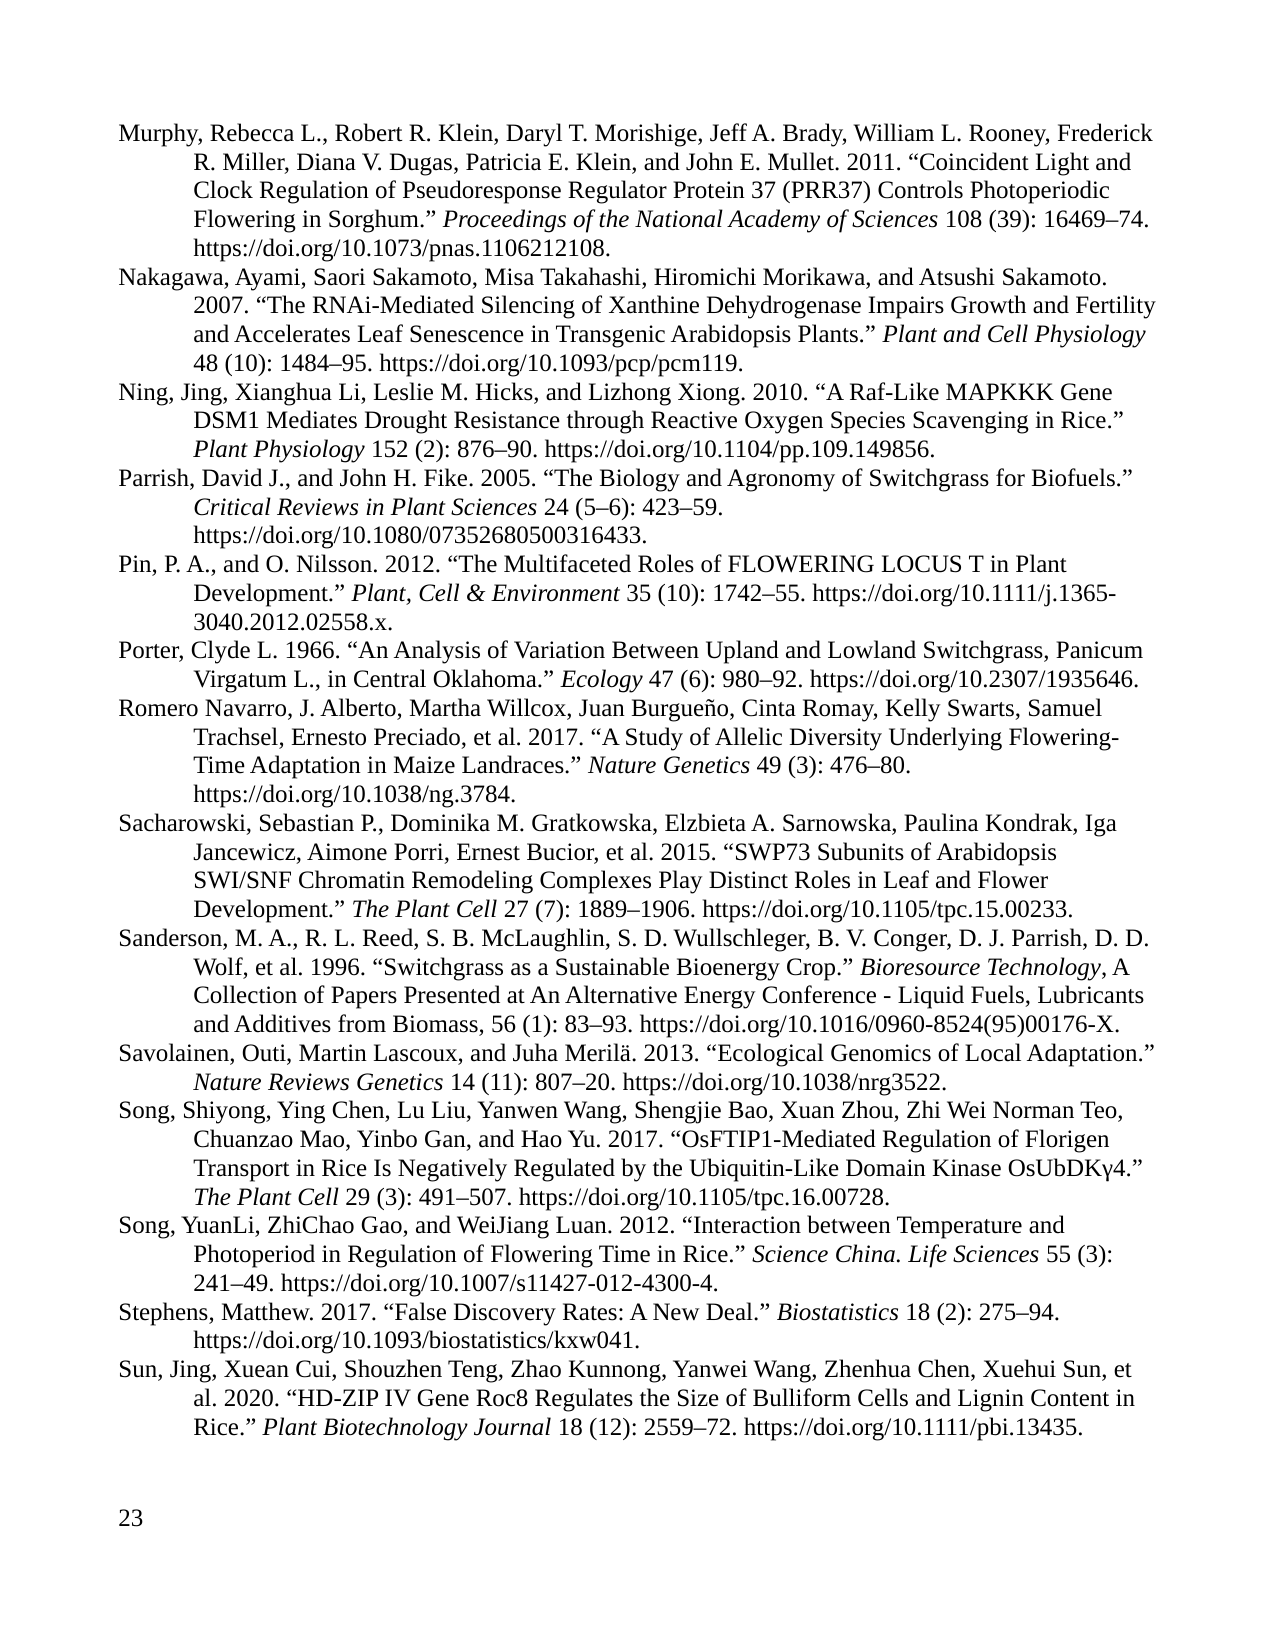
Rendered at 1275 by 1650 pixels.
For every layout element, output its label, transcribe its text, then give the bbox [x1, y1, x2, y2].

text Savolainen, Outi, Martin Lascoux, and Juha Merilä. 2013. “Ecological Genomics of Local Adaptation.” Nature Reviews Genetics 14 (11): 807–20. https://doi.org/10.1038/nrg3522. [118, 1038, 1157, 1096]
text Parrish, David J., and John H. Fike. 2005. “The Biology and Agronomy of Switchgrass for Biofuels.” Critical Reviews in Plant Sciences 24 (5–6): 423–59. https://doi.org/10.1080/07352680500316433. [118, 463, 1157, 549]
text Sanderson, M. A., R. L. Reed, S. B. McLaughlin, S. D. Wullschleger, B. V. Conger, D. J. Parrish, D. D. Wolf, et al. 1996. “Switchgrass as a Sustainable Bioenergy Crop.” Bioresource Technology, A Collection of Papers Presented at An Alternative Energy Conference - Liquid Fuels, Lubricants and Additives from Biomass, 56 (1): 83–93. https://doi.org/10.1016/0960-8524(95)00176-X. [118, 923, 1157, 1038]
text Ning, Jing, Xianghua Li, Leslie M. Hicks, and Lizhong Xiong. 2010. “A Raf-Like MAPKKK Gene DSM1 Mediates Drought Resistance through Reactive Oxygen Species Scavenging in Rice.” Plant Physiology 152 (2): 876–90. https://doi.org/10.1104/pp.109.149856. [118, 377, 1157, 463]
text Porter, Clyde L. 1966. “An Analysis of Variation Between Upland and Lowland Switchgrass, Panicum Virgatum L., in Central Oklahoma.” Ecology 47 (6): 980–92. https://doi.org/10.2307/1935646. [118, 636, 1157, 693]
text Sun, Jing, Xuean Cui, Shouzhen Teng, Zhao Kunnong, Yanwei Wang, Zhenhua Chen, Xuehui Sun, et al. 2020. “HD-ZIP IV Gene Roc8 Regulates the Size of Bulliform Cells and Lignin Content in Rice.” Plant Biotechnology Journal 18 (12): 2559–72. https://doi.org/10.1111/pbi.13435. [118, 1354, 1157, 1441]
text Nakagawa, Ayami, Saori Sakamoto, Misa Takahashi, Hiromichi Morikawa, and Atsushi Sakamoto. 2007. “The RNAi-Mediated Silencing of Xanthine Dehydrogenase Impairs Growth and Fertility and Accelerates Leaf Senescence in Transgenic Arabidopsis Plants.” Plant and Cell Physiology 48 (10): 1484–95. https://doi.org/10.1093/pcp/pcm119. [118, 262, 1157, 377]
text Song, Shiyong, Ying Chen, Lu Liu, Yanwen Wang, Shengjie Bao, Xuan Zhou, Zhi Wei Norman Teo, Chuanzao Mao, Yinbo Gan, and Hao Yu. 2017. “OsFTIP1-Mediated Regulation of Florigen Transport in Rice Is Negatively Regulated by the Ubiquitin-Like Domain Kinase OsUbDKγ4.” The Plant Cell 29 (3): 491–507. https://doi.org/10.1105/tpc.16.00728. [118, 1096, 1157, 1211]
text Stephens, Matthew. 2017. “False Discovery Rates: A New Deal.” Biostatistics 18 (2): 275–94. https://doi.org/10.1093/biostatistics/kxw041. [118, 1297, 1157, 1354]
text Murphy, Rebecca L., Robert R. Klein, Daryl T. Morishige, Jeff A. Brady, William L. Rooney, Frederick R. Miller, Diana V. Dugas, Patricia E. Klein, and John E. Mullet. 2011. “Coincident Light and Clock Regulation of Pseudoresponse Regulator Protein 37 (PRR37) Controls Photoperiodic Flowering in Sorghum.” Proceedings of the National Academy of Sciences 108 (39): 16469–74. https://doi.org/10.1073/pnas.1106212108. [118, 118, 1157, 262]
text Sacharowski, Sebastian P., Dominika M. Gratkowska, Elzbieta A. Sarnowska, Paulina Kondrak, Iga Jancewicz, Aimone Porri, Ernest Bucior, et al. 2015. “SWP73 Subunits of Arabidopsis SWI/SNF Chromatin Remodeling Complexes Play Distinct Roles in Leaf and Flower Development.” The Plant Cell 27 (7): 1889–1906. https://doi.org/10.1105/tpc.15.00233. [118, 808, 1157, 923]
text Pin, P. A., and O. Nilsson. 2012. “The Multifaceted Roles of FLOWERING LOCUS T in Plant Development.” Plant, Cell & Environment 35 (10): 1742–55. https://doi.org/10.1111/j.1365-3040.2012.02558.x. [118, 549, 1157, 636]
text Song, YuanLi, ZhiChao Gao, and WeiJiang Luan. 2012. “Interaction between Temperature and Photoperiod in Regulation of Flowering Time in Rice.” Science China. Life Sciences 55 (3): 241–49. https://doi.org/10.1007/s11427-012-4300-4. [118, 1211, 1157, 1297]
text Romero Navarro, J. Alberto, Martha Willcox, Juan Burgueño, Cinta Romay, Kelly Swarts, Samuel Trachsel, Ernesto Preciado, et al. 2017. “A Study of Allelic Diversity Underlying Flowering-Time Adaptation in Maize Landraces.” Nature Genetics 49 (3): 476–80. https://doi.org/10.1038/ng.3784. [118, 693, 1157, 808]
